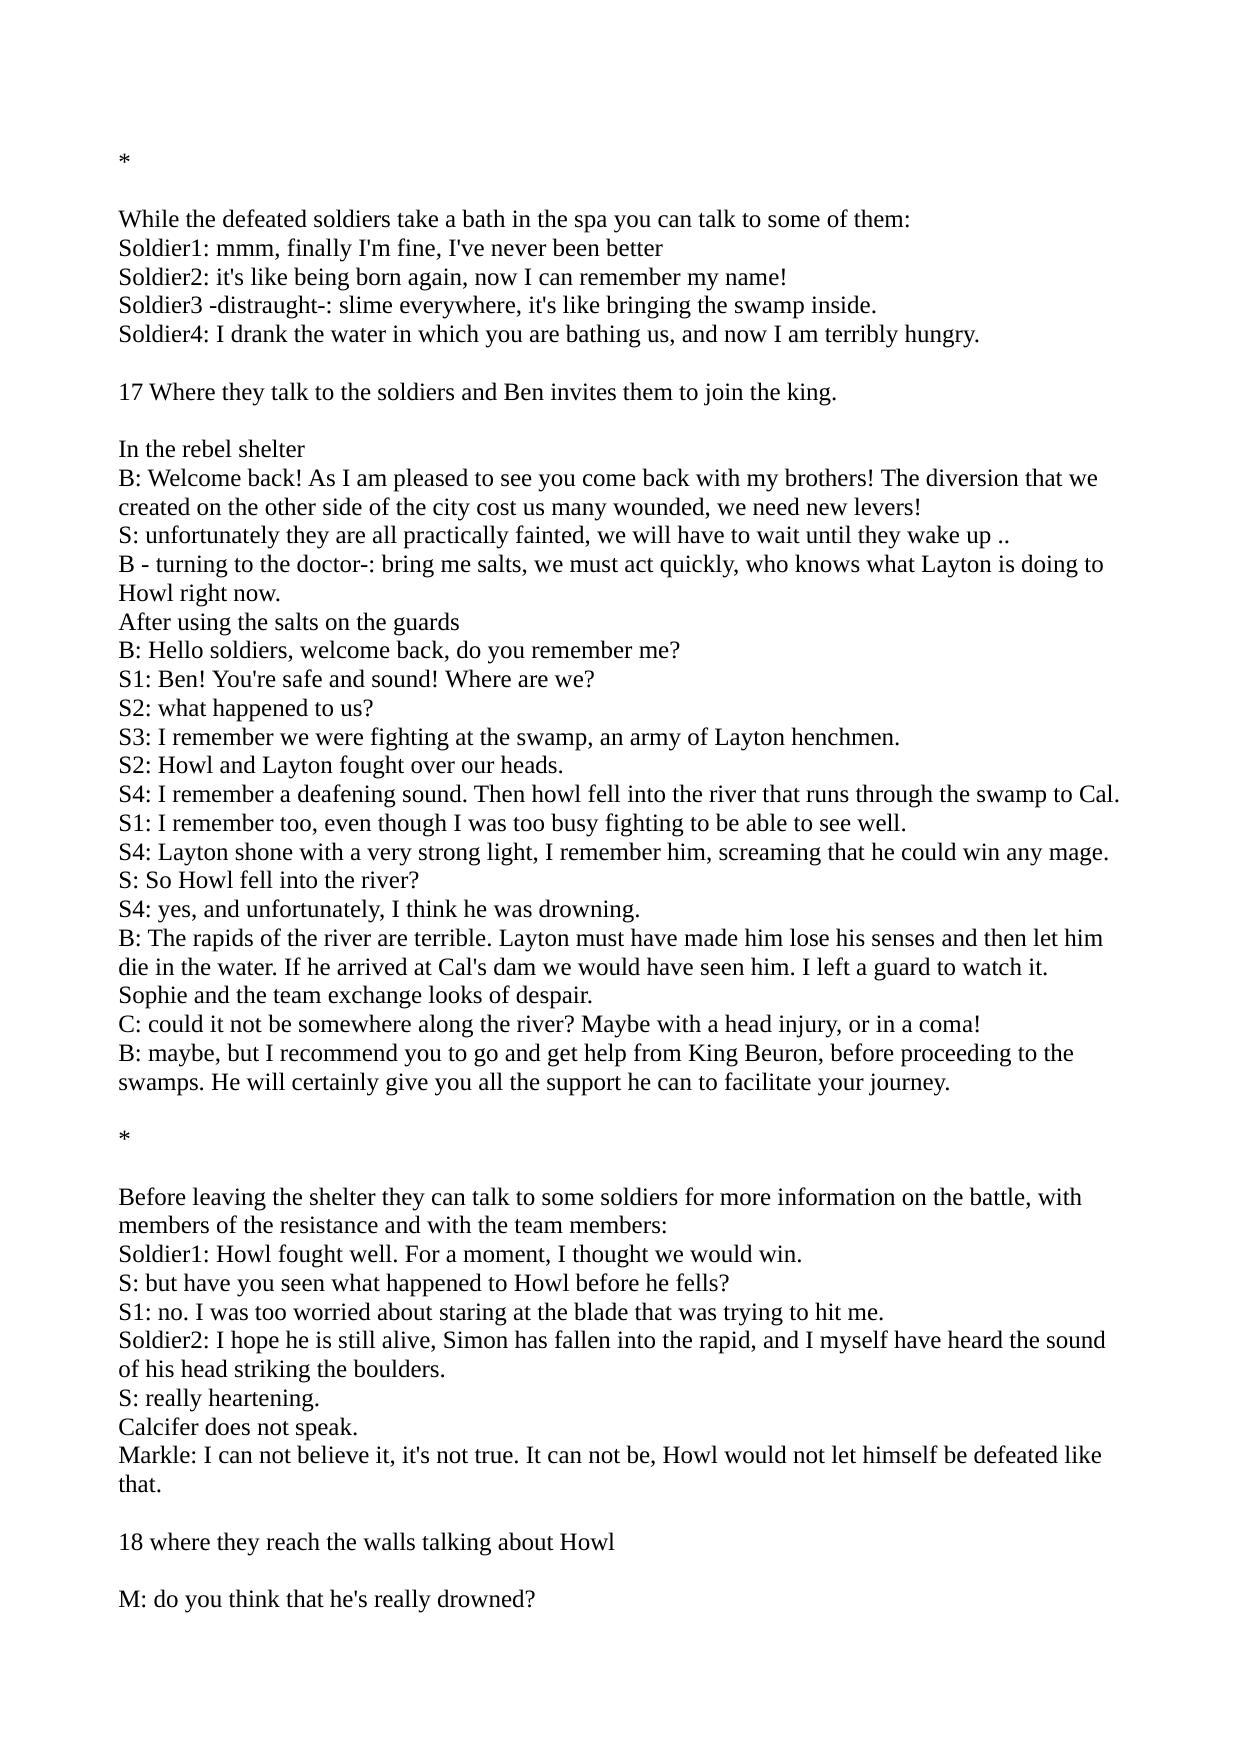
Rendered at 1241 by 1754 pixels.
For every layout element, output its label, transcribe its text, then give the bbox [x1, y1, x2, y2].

text S2: what happened to us? [118, 693, 1122, 722]
text S: really heartening. [118, 1383, 1122, 1412]
text B: The rapids of the river are terrible. Layton must have made him lose his senses and then let him die in the water. If he arrived at Cal's dam we would have seen him. I left a guard to watch it. [118, 923, 1122, 981]
text Sophie and the team exchange looks of despair. [118, 981, 1122, 1009]
text S2: Howl and Layton fought over our heads. [118, 751, 1122, 779]
text S4: Layton shone with a very strong light, I remember him, screaming that he could win any mage. [118, 837, 1122, 866]
text S: So Howl fell into the river? [118, 866, 1122, 894]
text While the defeated soldiers take a bath in the spa you can talk to some of them: [118, 204, 1122, 233]
text B: Hello soldiers, welcome back, do you remember me? [118, 636, 1122, 664]
text Soldier4: I drank the water in which you are bathing us, and now I am terribly hungry. [118, 319, 1122, 348]
text S1: no. I was too worried about staring at the blade that was trying to hit me. [118, 1297, 1122, 1326]
text Before leaving the shelter they can talk to some soldiers for more information on the battle, with members of the resistance and with the team members: [118, 1182, 1122, 1239]
text * [118, 147, 1122, 176]
text Soldier3 -distraught-: slime everywhere, it's like bringing the swamp inside. [118, 291, 1122, 319]
text Markle: I can not believe it, it's not true. It can not be, Howl would not let himself be defeated like that. [118, 1441, 1122, 1498]
text C: could it not be somewhere along the river? Maybe with a head injury, or in a coma! [118, 1009, 1122, 1038]
text * [118, 1124, 1122, 1153]
text Soldier2: it's like being born again, now I can remember my name! [118, 262, 1122, 291]
text B - turning to the doctor-: bring me salts, we must act quickly, who knows what Layton is doing to Howl right now. [118, 549, 1122, 607]
text S: unfortunately they are all practically fainted, we will have to wait until they wake up .. [118, 521, 1122, 549]
text In the rebel shelter [118, 434, 1122, 463]
text S3: I remember we were fighting at the swamp, an army of Layton henchmen. [118, 722, 1122, 751]
text S: but have you seen what happened to Howl before he fells? [118, 1268, 1122, 1297]
text S4: yes, and unfortunately, I think he was drowning. [118, 894, 1122, 923]
text S4: I remember a deafening sound. Then howl fell into the river that runs through the swamp to Cal. [118, 779, 1122, 808]
text 18 where they reach the walls talking about Howl [118, 1527, 1122, 1556]
text B: maybe, but I recommend you to go and get help from King Beuron, before proceeding to the swamps. He will certainly give you all the support he can to facilitate your journey. [118, 1038, 1122, 1096]
text After using the salts on the guards [118, 607, 1122, 636]
text Soldier1: Howl fought well. For a moment, I thought we would win. [118, 1239, 1122, 1268]
text S1: I remember too, even though I was too busy fighting to be able to see well. [118, 808, 1122, 837]
text S1: Ben! You're safe and sound! Where are we? [118, 664, 1122, 693]
text M: do you think that he's really drowned? [118, 1584, 1122, 1613]
text Calcifer does not speak. [118, 1412, 1122, 1441]
text 17 Where they talk to the soldiers and Ben invites them to join the king. [118, 377, 1122, 406]
text Soldier1: mmm, finally I'm fine, I've never been better [118, 233, 1122, 262]
text Soldier2: I hope he is still alive, Simon has fallen into the rapid, and I myself have heard the sound of his head striking the boulders. [118, 1326, 1122, 1383]
text B: Welcome back! As I am pleased to see you come back with my brothers! The diversion that we created on the other side of the city cost us many wounded, we need new levers! [118, 463, 1122, 521]
